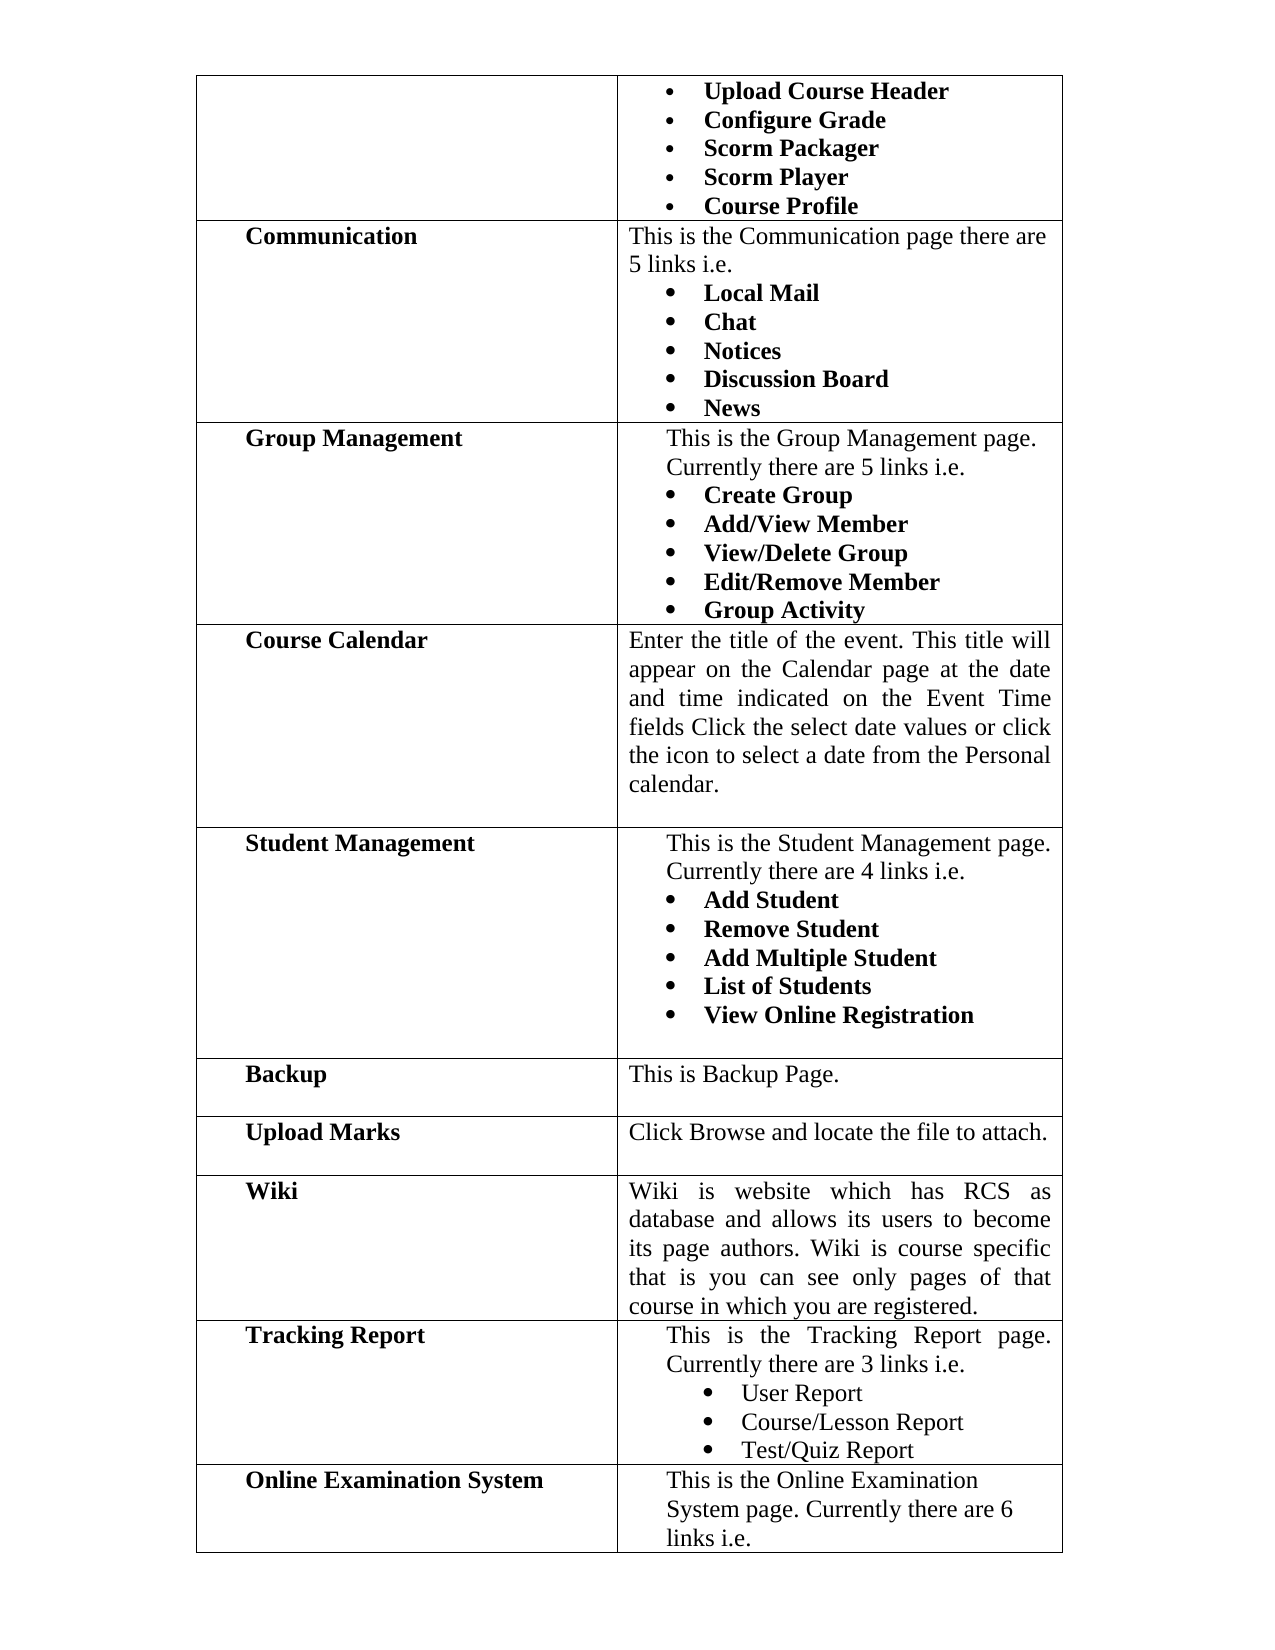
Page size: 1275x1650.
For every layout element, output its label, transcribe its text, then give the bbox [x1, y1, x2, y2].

table_cell Enter the title of the event. This title will appear on the Calendar page at the date and time indicated on the Event Time fields Click the select date values or click the icon to select a date from the Personal calendar. [618, 625, 1062, 827]
table_cell Student Management [197, 828, 617, 1058]
table_cell Upload Marks [197, 1117, 617, 1175]
table_cell [197, 76, 617, 220]
table_cell This is the Communication page there are 5 links i.e. Local Mail Chat Notices Discussion Board News [618, 221, 1062, 422]
table_cell Wiki [197, 1176, 617, 1319]
table_cell Group Management [197, 423, 617, 624]
table_cell This is the Tracking Report page. Currently there are 3 links i.e. User Report Course/Lesson Report Test/Quiz Report [618, 1321, 1062, 1464]
table_cell Wiki is website which has RCS as database and allows its users to become its page authors. Wiki is course specific that is you can see only pages of that course in which you are registered. [618, 1176, 1062, 1319]
table_cell This is Backup Page. [618, 1059, 1062, 1116]
table_cell This is the Course Management page for navigating through the course. Currently there are 7 links i.e. Upload Course Content Course Content Course Configuration Upload Course Header Configure Grade Scorm Packager Scorm Player Course Profile [618, 76, 1062, 220]
table_cell Communication [197, 221, 617, 422]
table_cell Backup [197, 1059, 617, 1116]
table_cell This is the Group Management page. Currently there are 5 links i.e. Create Group Add/View Member View/Delete Group Edit/Remove Member Group Activity [618, 423, 1062, 624]
table_cell Click Browse and locate the file to attach. [618, 1117, 1062, 1175]
table_cell Tracking Report [197, 1321, 617, 1464]
table_cell Online Examination System [197, 1465, 617, 1552]
table_cell Course Calendar [197, 625, 617, 827]
table_cell This is the Online Examination System page. Currently there are 6 links i.e. Question Bank Generate Exam Announce Exam Evaluation Result Security Re-Evaluation [618, 1465, 1062, 1552]
table_cell This is the Student Management page. Currently there are 4 links i.e. Add Student Remove Student Add Multiple Student List of Students View Online Registration [618, 828, 1062, 1058]
